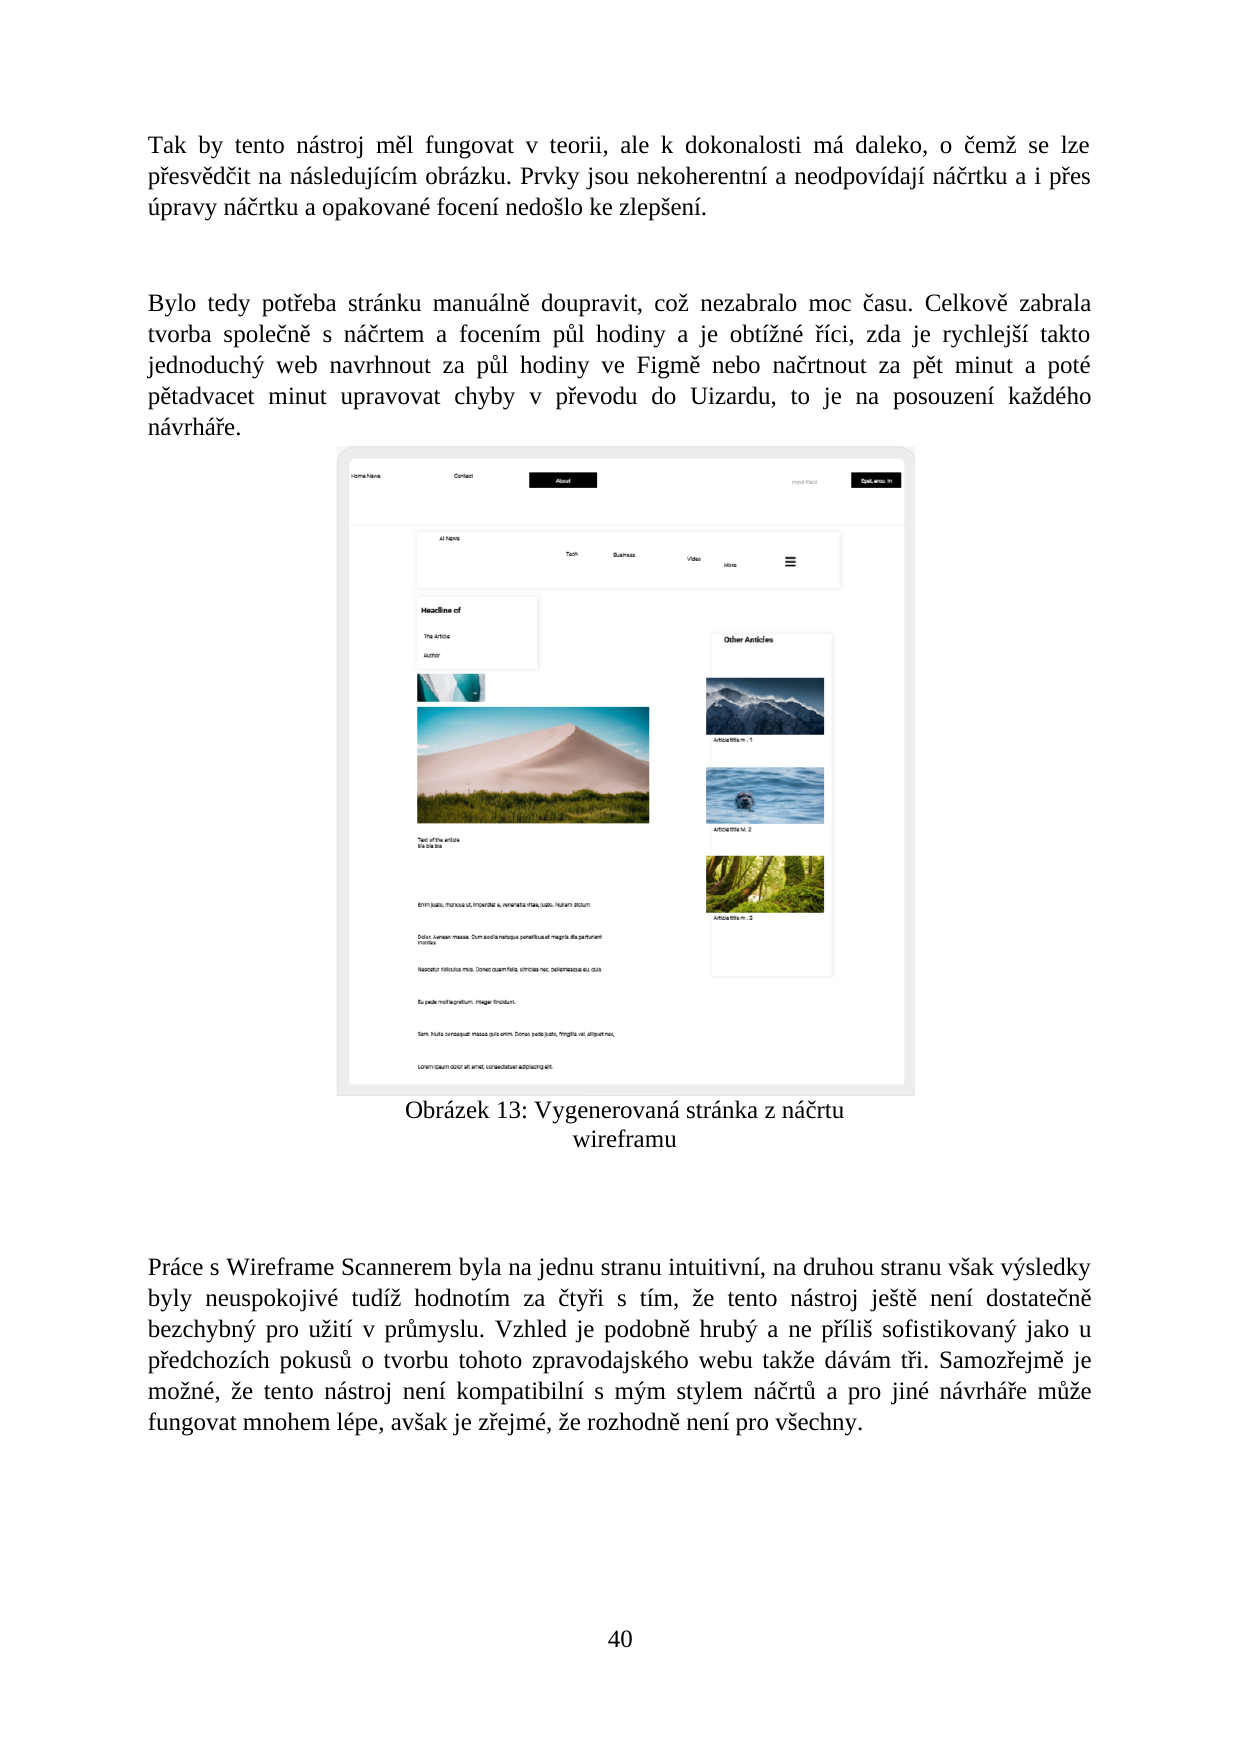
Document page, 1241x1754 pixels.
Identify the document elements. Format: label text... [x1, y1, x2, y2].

text Práce s Wireframe Scannerem byla na jednu stranu intuitivní, na druhou stranu však výsledky byly neuspokojivé tudíž hodnotím za čtyři s tím, že tento nástroj ještě není dostatečně bezchybný pro užití v průmyslu. Vzhled je podobně hrubý a ne příliš sofistikovaný jako u předchozích pokusů o tvorbu tohoto zpravodajského webu takže dávám tři. Samozřejmě je možné, že tento nástroj není kompatibilní s mým stylem náčrtů a pro jiné návrháře může fungovat mnohem lépe, avšak je zřejmé, že rozhodně není pro všechny. [148, 1252, 1092, 1436]
text Tak by tento nástroj měl fungovat v teorii, ale k dokonalosti má daleko, o čemž se lze přesvědčit na následujícím obrázku. Prvky jsou nekoherentní a neodpovídají náčrtku a i přes úpravy náčrtku a opakované focení nedošlo ke zlepšení. [148, 130, 1092, 221]
text Obrázek 13: Vygenerovaná stránka z náčrtu wireframu [385, 1096, 863, 1153]
picture [336, 446, 915, 1096]
text Bylo tedy potřeba stránku manuálně doupravit, což nezabralo moc času. Celkově zabrala tvorba společně s náčrtem a focením půl hodiny a je obtížné říci, zda je rychlejší takto jednoduchý web navrhnout za půl hodiny ve Figmě nebo načrtnout za pět minut a poté pětadvacet minut upravovat chyby v převodu do Uizardu, to je na posouzení každého návrháře. [148, 288, 1092, 441]
